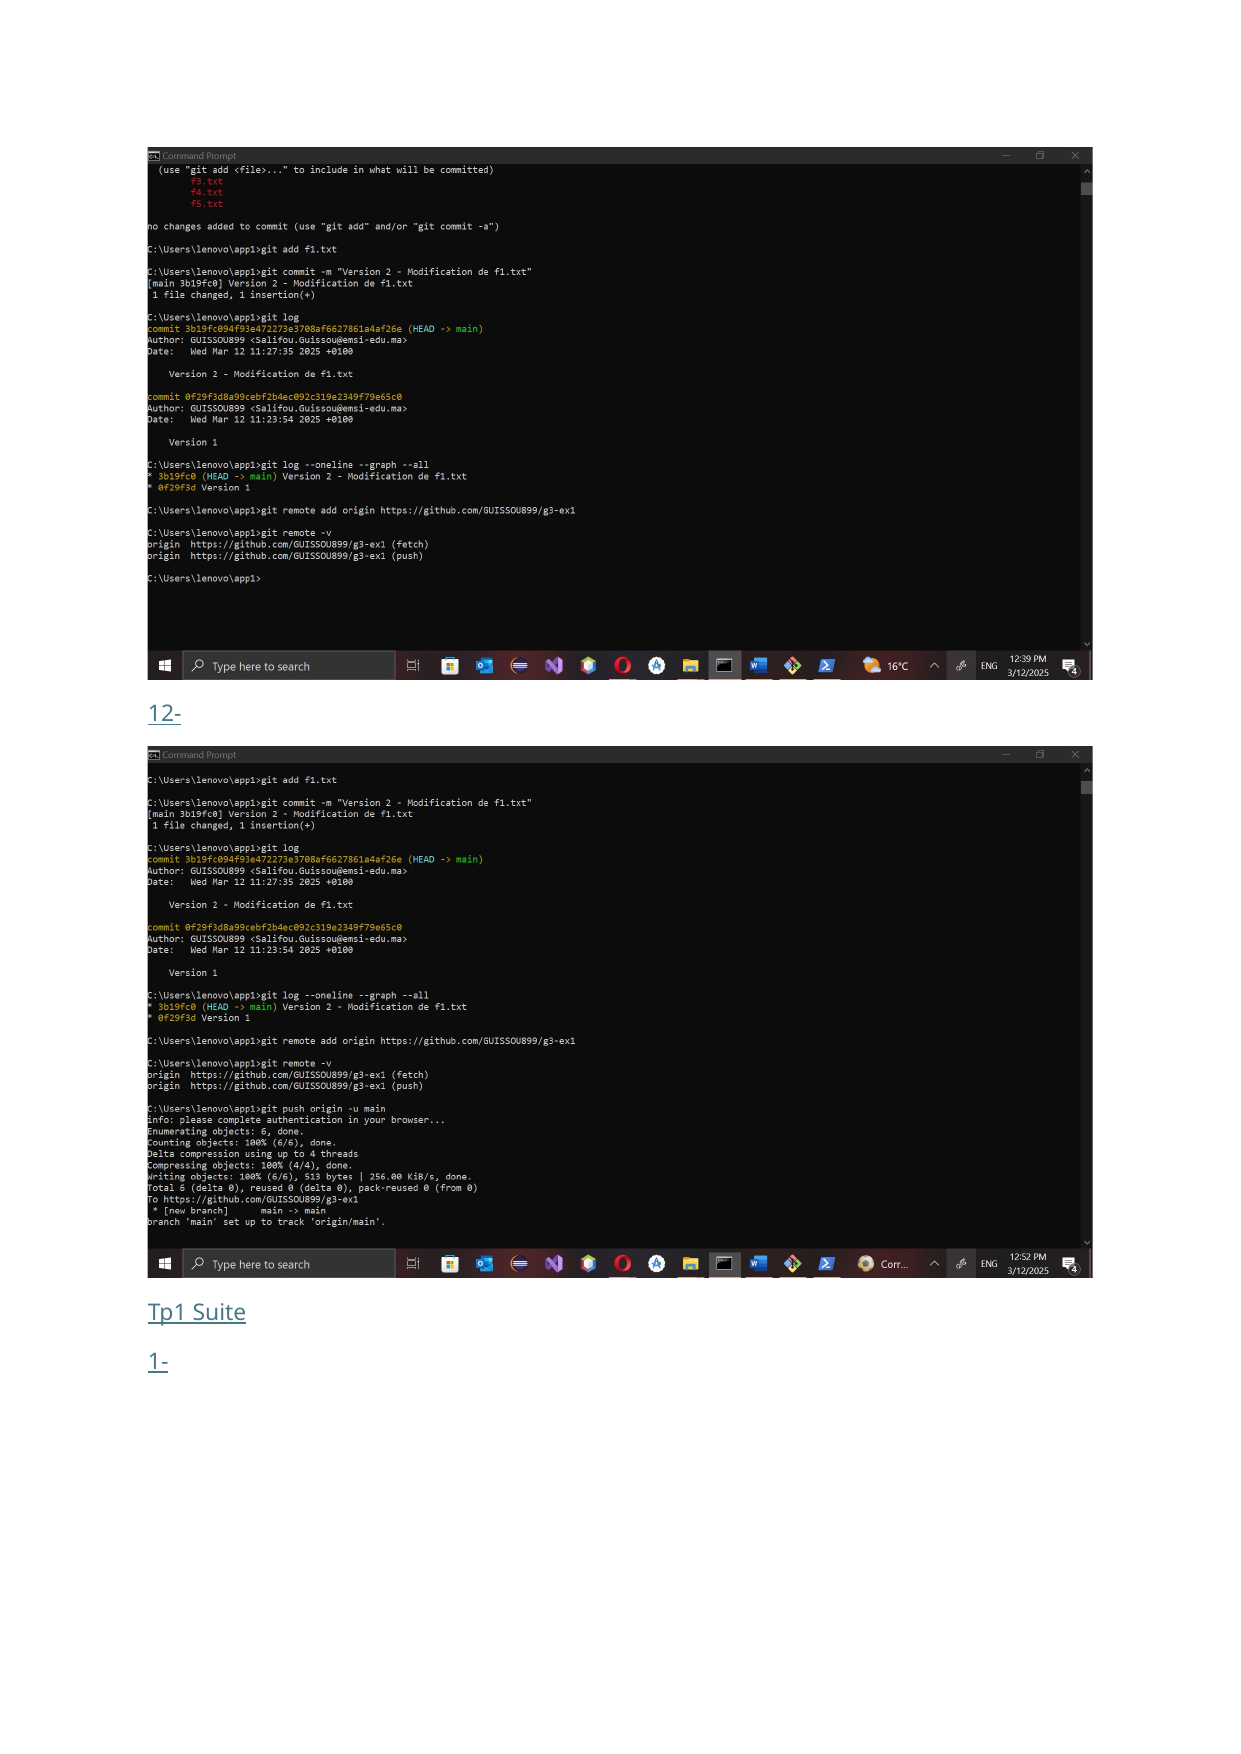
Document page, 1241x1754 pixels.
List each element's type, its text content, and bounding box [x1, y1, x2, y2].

text 12- [148, 697, 1093, 728]
text 1- [148, 1345, 1093, 1376]
text Tp1 Suite [148, 1296, 1093, 1327]
